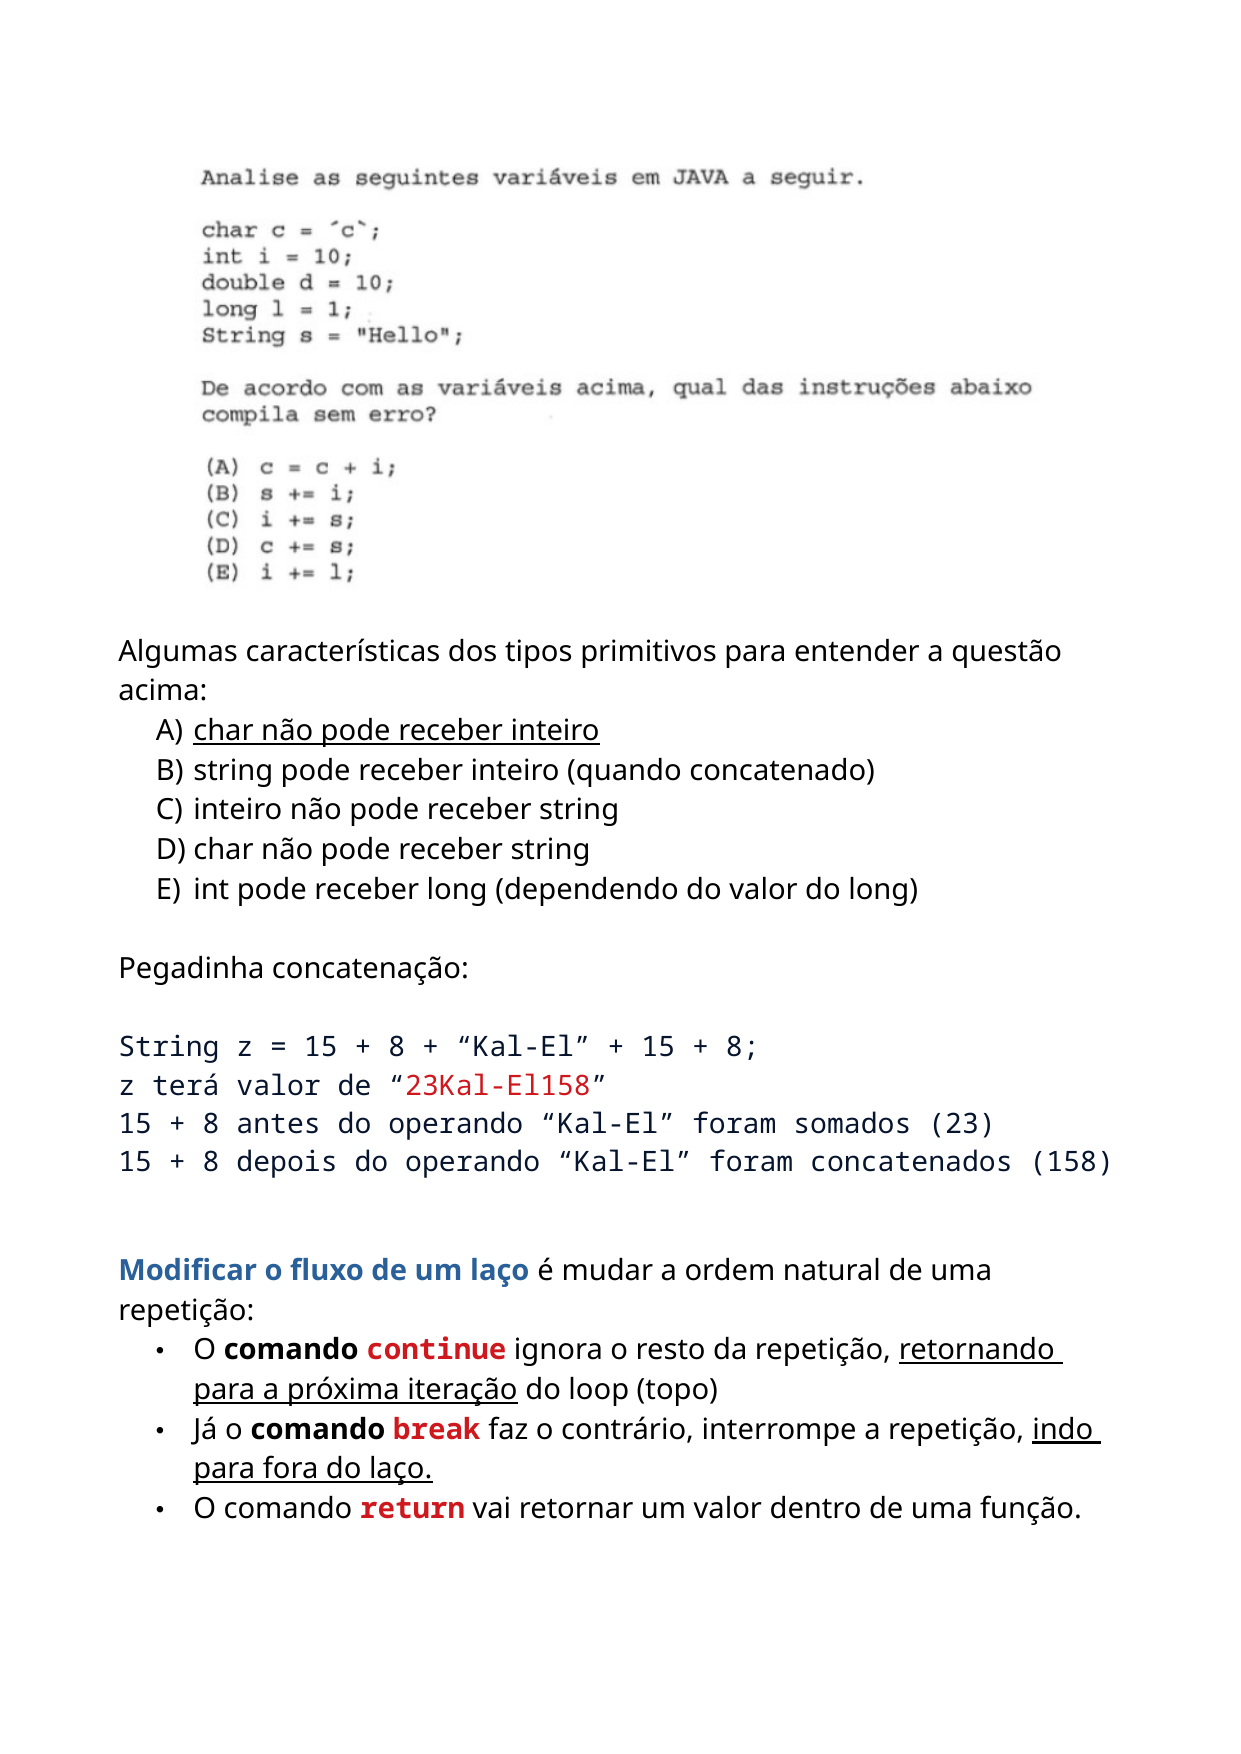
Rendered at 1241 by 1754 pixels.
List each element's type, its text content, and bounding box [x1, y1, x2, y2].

text Modificar o fluxo de um laço é mudar a ordem natural de uma repetição: [118, 1249, 1122, 1329]
list char não pode receber string [156, 828, 1122, 868]
text 15 + 8 depois do operando “Kal-El” foram concatenados (158) [118, 1142, 1122, 1180]
list O comando return vai retornar um valor dentro de uma função. [156, 1487, 1122, 1527]
text z terá valor de “23Kal-El158” [118, 1065, 1122, 1103]
list int pode receber long (dependendo do valor do long) [156, 868, 1122, 908]
list string pode receber inteiro (quando concatenado) [156, 749, 1122, 789]
text Pegadinha concatenação: [118, 947, 1122, 987]
list Já o comando break faz o contrário, interrompe a repetição, indo para fora do laço. [156, 1408, 1122, 1487]
list inteiro não pode receber string [156, 789, 1122, 828]
list char não pode receber inteiro [156, 709, 1122, 749]
picture [184, 157, 1057, 596]
text String z = 15 + 8 + “Kal-El” + 15 + 8; [118, 1027, 1122, 1065]
list O comando continue ignora o resto da repetição, retornando para a próxima iteração do loop (topo) [156, 1329, 1122, 1408]
text 15 + 8 antes do operando “Kal-El” foram somados (23) [118, 1103, 1122, 1142]
text Algumas características dos tipos primitivos para entender a questão acima: [118, 630, 1122, 709]
